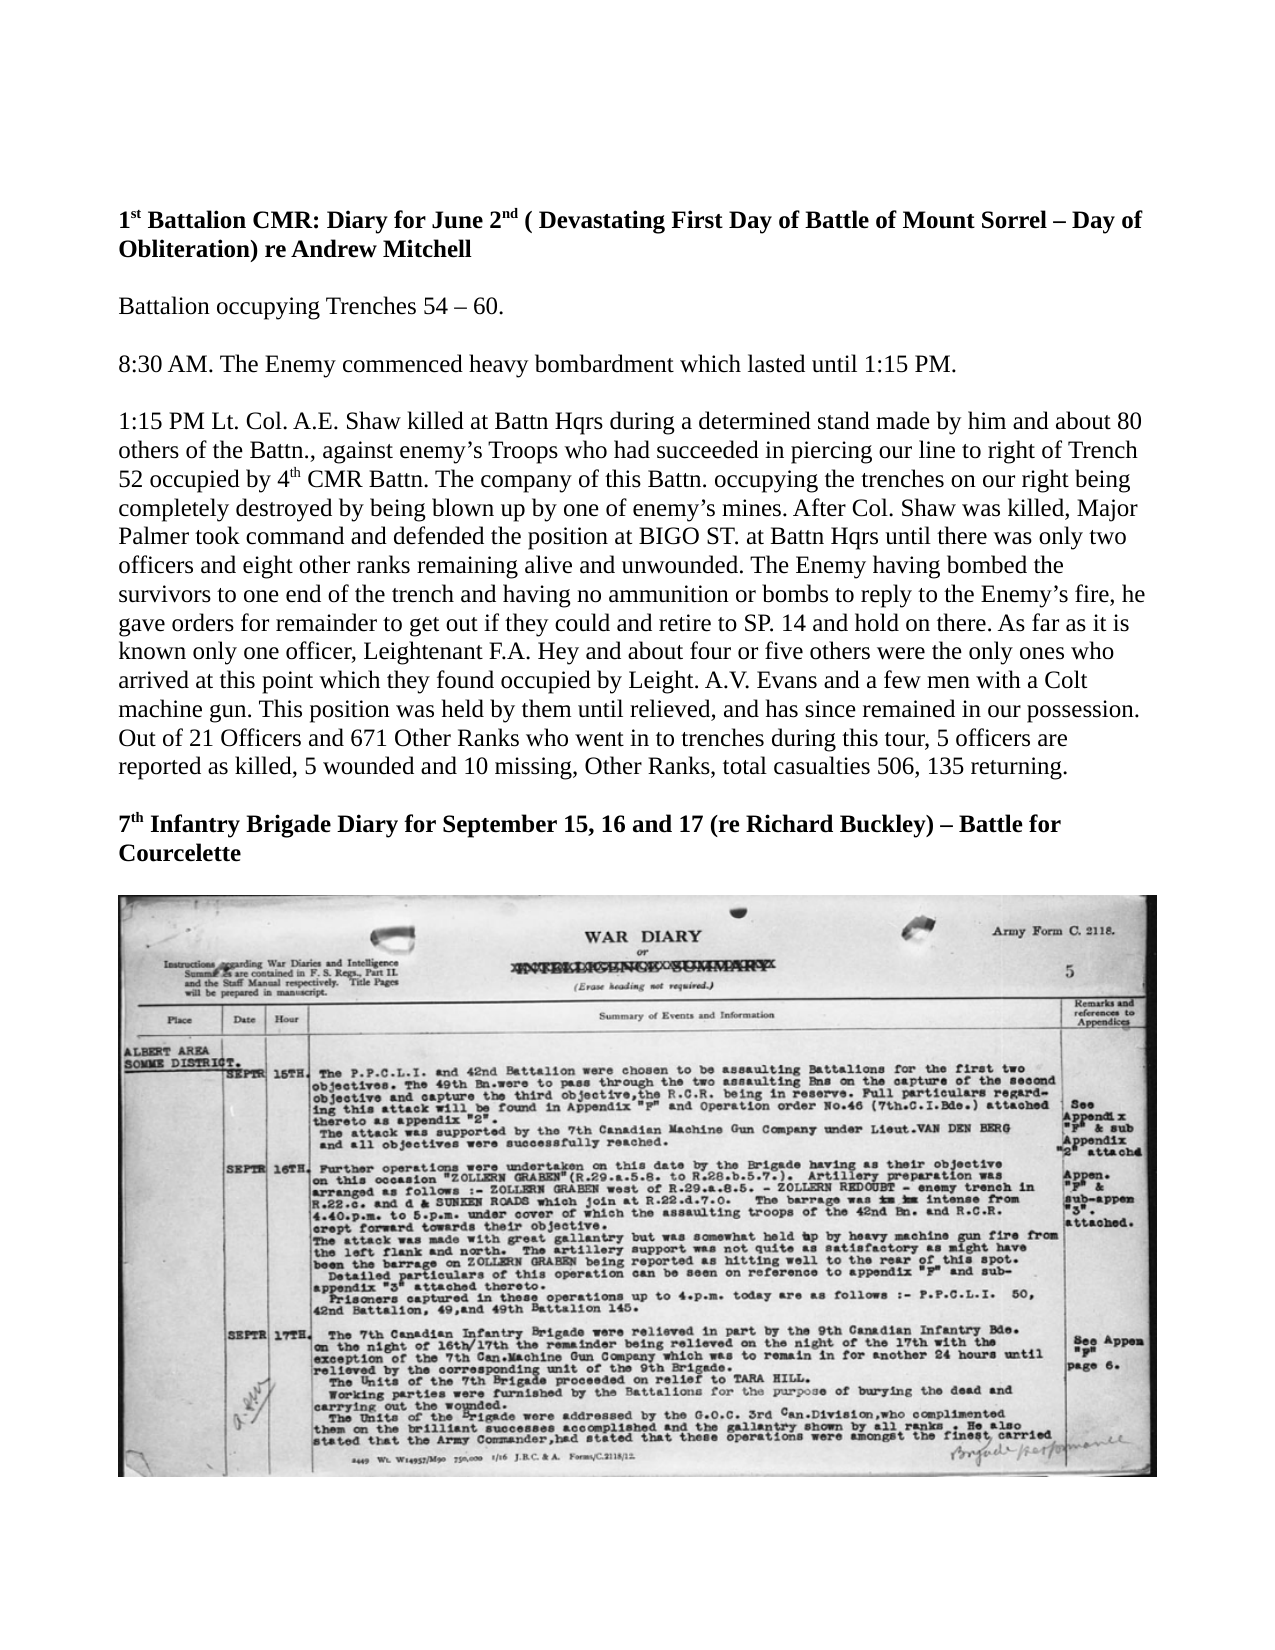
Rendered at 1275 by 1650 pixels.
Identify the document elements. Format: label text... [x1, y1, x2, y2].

text 8:30 AM. The Enemy commenced heavy bombardment which lasted until 1:15 PM. [118, 349, 1157, 378]
text 1:15 PM Lt. Col. A.E. Shaw killed at Battn Hqrs during a determined stand made by him and about 80 others of the Battn., against enemy’s Troops who had succeeded in piercing our line to right of Trench 52 occupied by 4th CMR Battn. The company of this Battn. occupying the trenches on our right being completely destroyed by being blown up by one of enemy’s mines. After Col. Shaw was killed, Major Palmer took command and defended the position at BIGO ST. at Battn Hqrs until there was only two officers and eight other ranks remaining alive and unwounded. The Enemy having bombed the survivors to one end of the trench and having no ammunition or bombs to reply to the Enemy’s fire, he gave orders for remainder to get out if they could and retire to SP. 14 and hold on there. As far as it is known only one officer, Leightenant F.A. Hey and about four or five others were the only ones who arrived at this point which they found occupied by Leight. A.V. Evans and a few men with a Colt machine gun. This position was held by them until relieved, and has since remained in our possession. Out of 21 Officers and 671 Other Ranks who went in to trenches during this tour, 5 officers are reported as killed, 5 wounded and 10 missing, Other Ranks, total casualties 506, 135 returning. [118, 406, 1157, 780]
text 7th Infantry Brigade Diary for September 15, 16 and 17 (re Richard Buckley) – Battle for Courcelette [118, 809, 1157, 866]
text Battalion occupying Trenches 54 – 60. [118, 291, 1157, 320]
text 1st Battalion CMR: Diary for June 2nd ( Devastating First Day of Battle of Mount Sorrel – Day of Obliteration) re Andrew Mitchell [118, 205, 1157, 263]
picture [118, 895, 1157, 1477]
